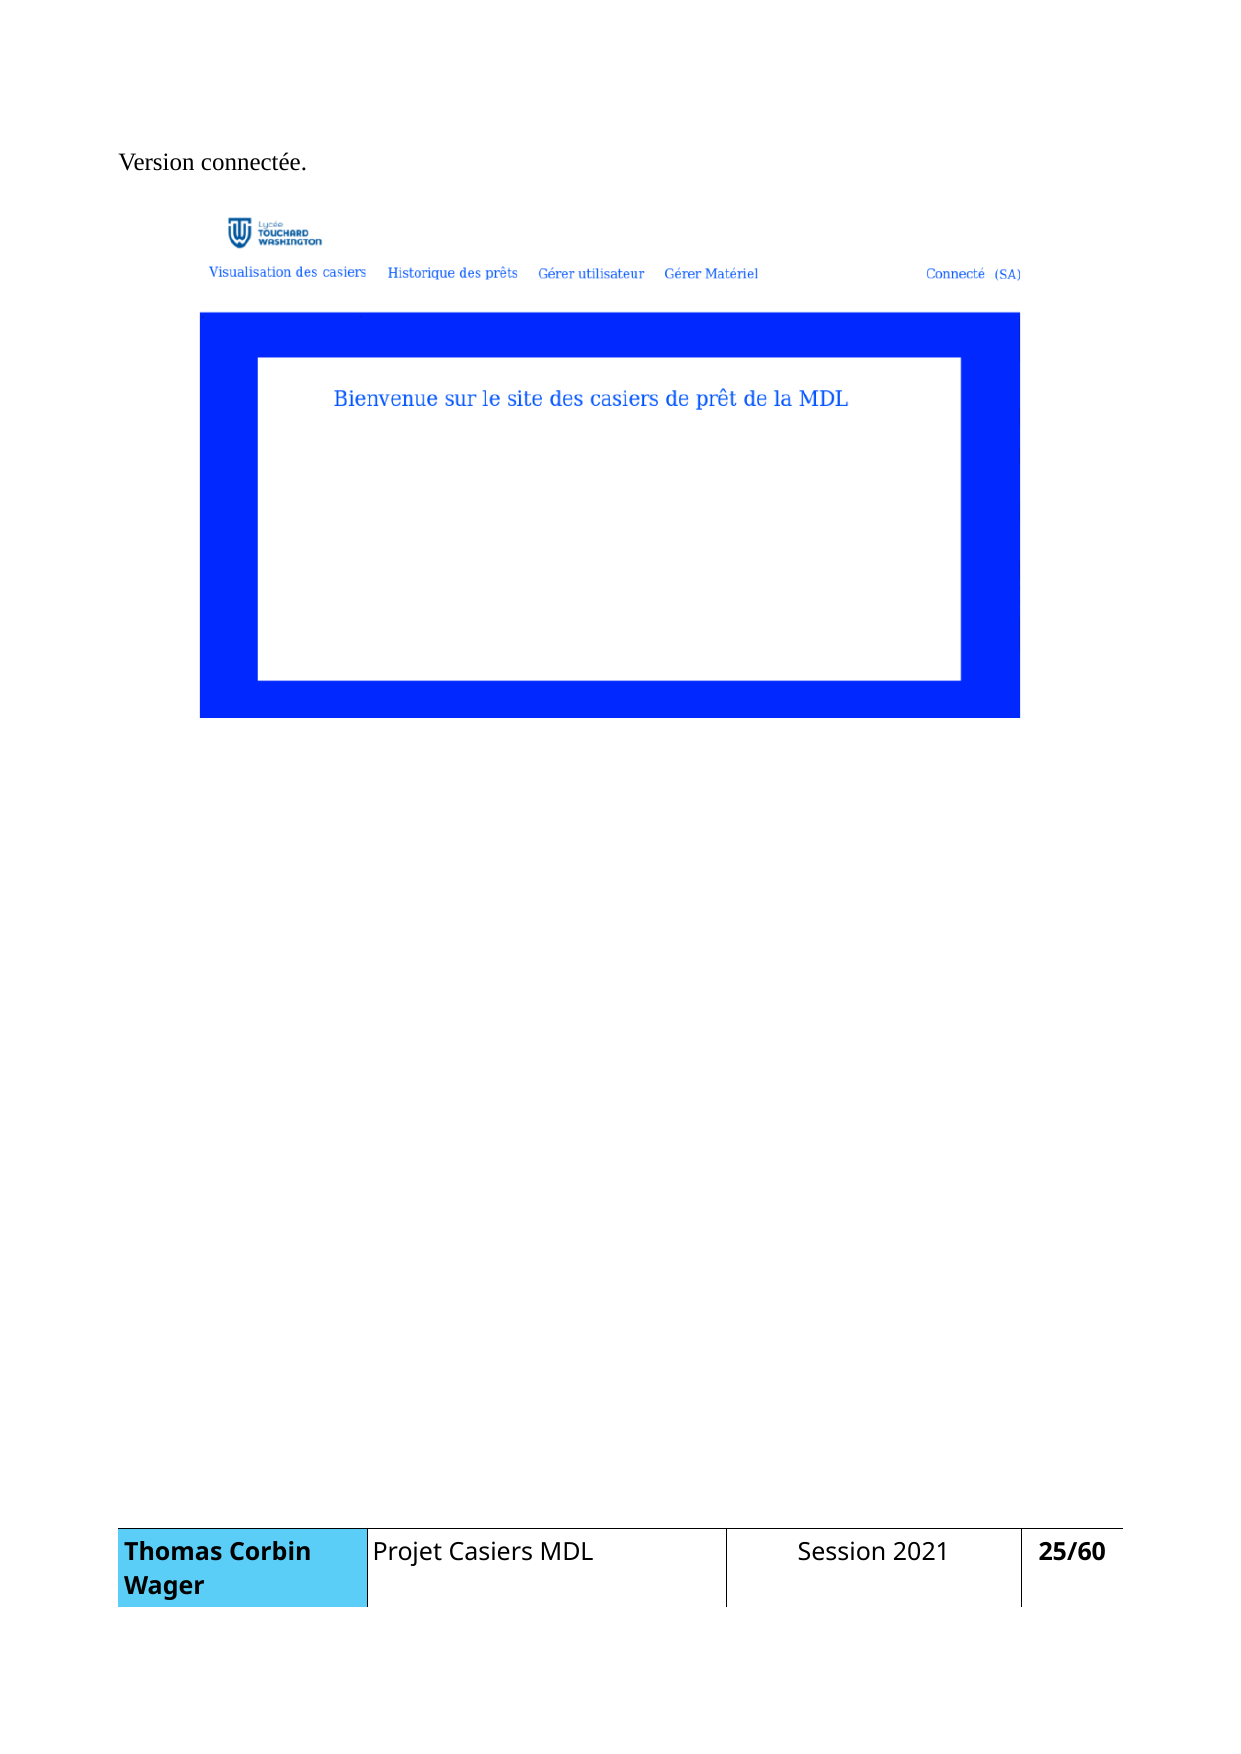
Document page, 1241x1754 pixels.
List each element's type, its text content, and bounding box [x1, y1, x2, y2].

picture [199, 202, 1021, 718]
text Version connectée. [118, 147, 1122, 176]
